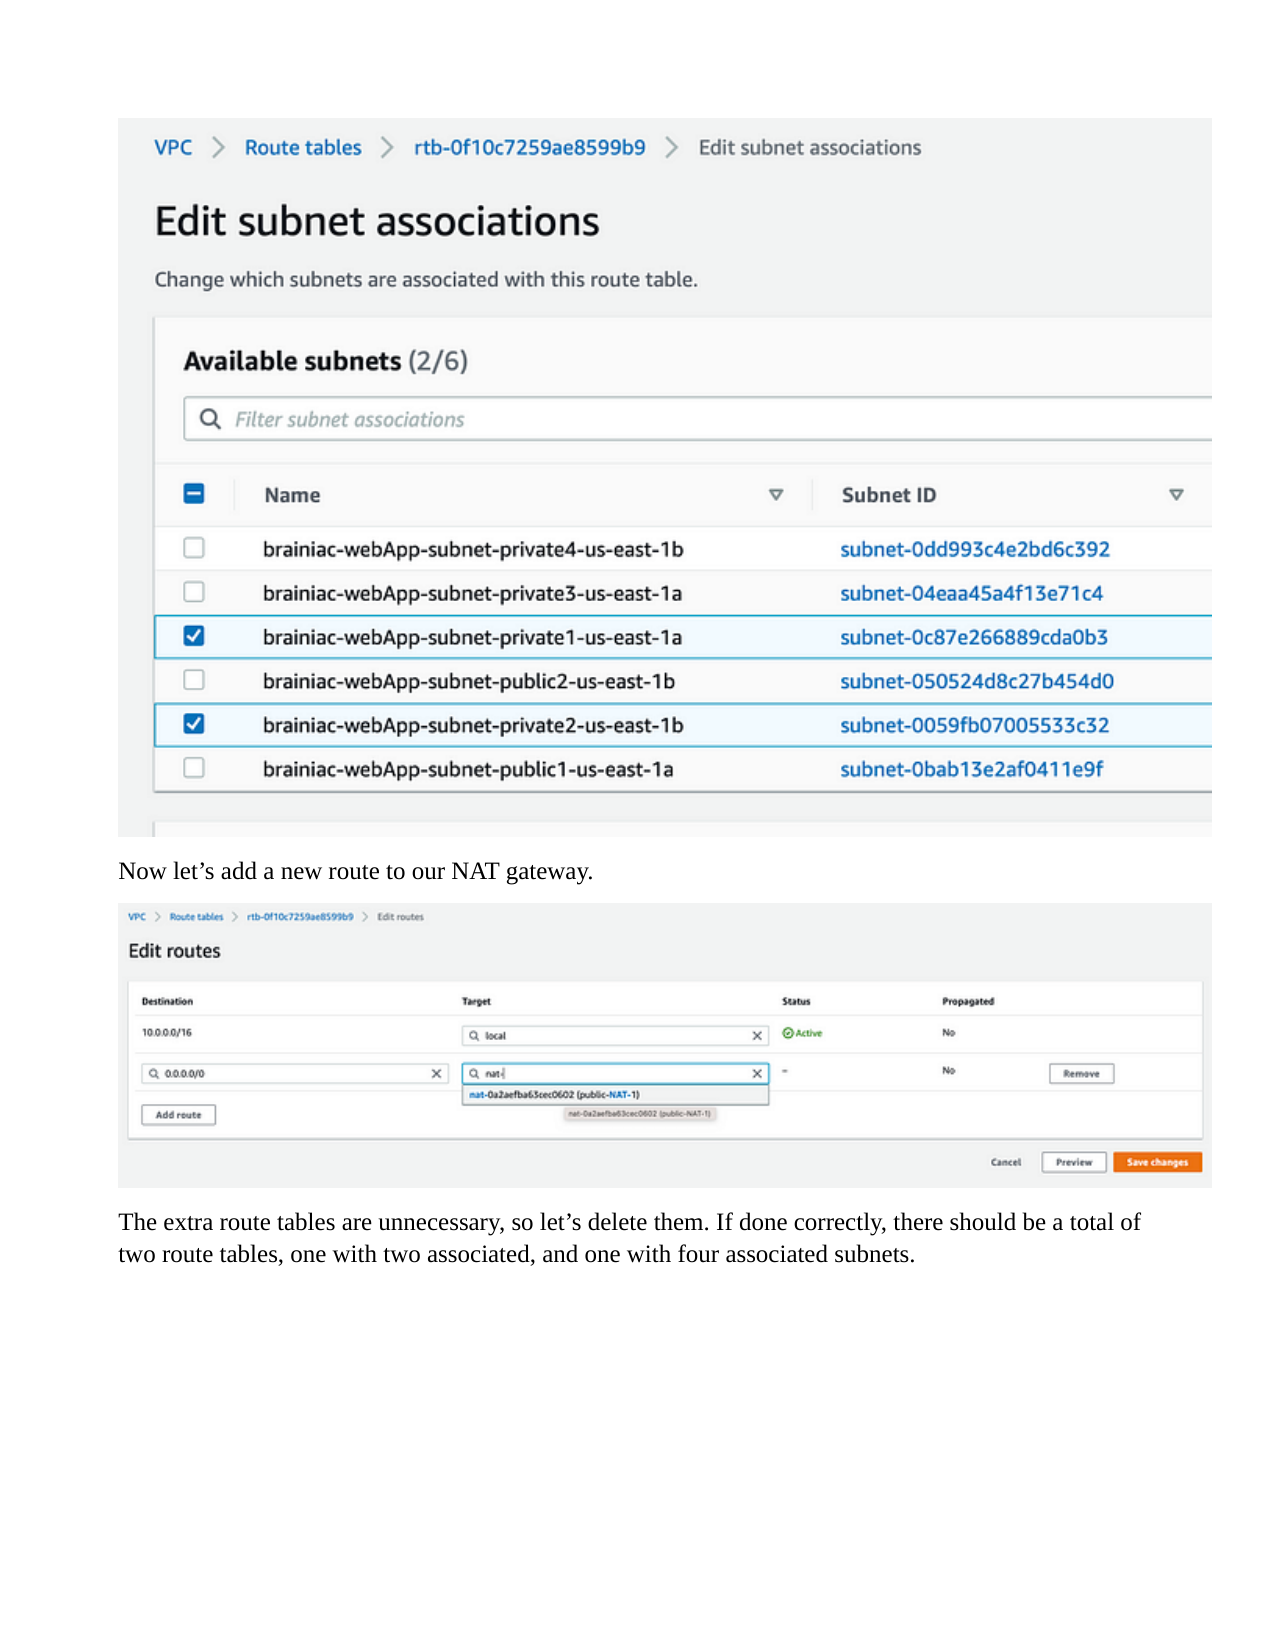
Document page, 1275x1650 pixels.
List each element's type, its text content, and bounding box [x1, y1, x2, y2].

picture [118, 118, 1212, 837]
picture [118, 903, 1212, 1188]
text Now let’s add a new route to our NAT gateway. [118, 856, 1157, 884]
text The extra route tables are unnecessary, so let’s delete them. If done correctly, there should be a total of two route tables, one with two associated, and one with four associated subnets. [118, 1207, 1157, 1268]
